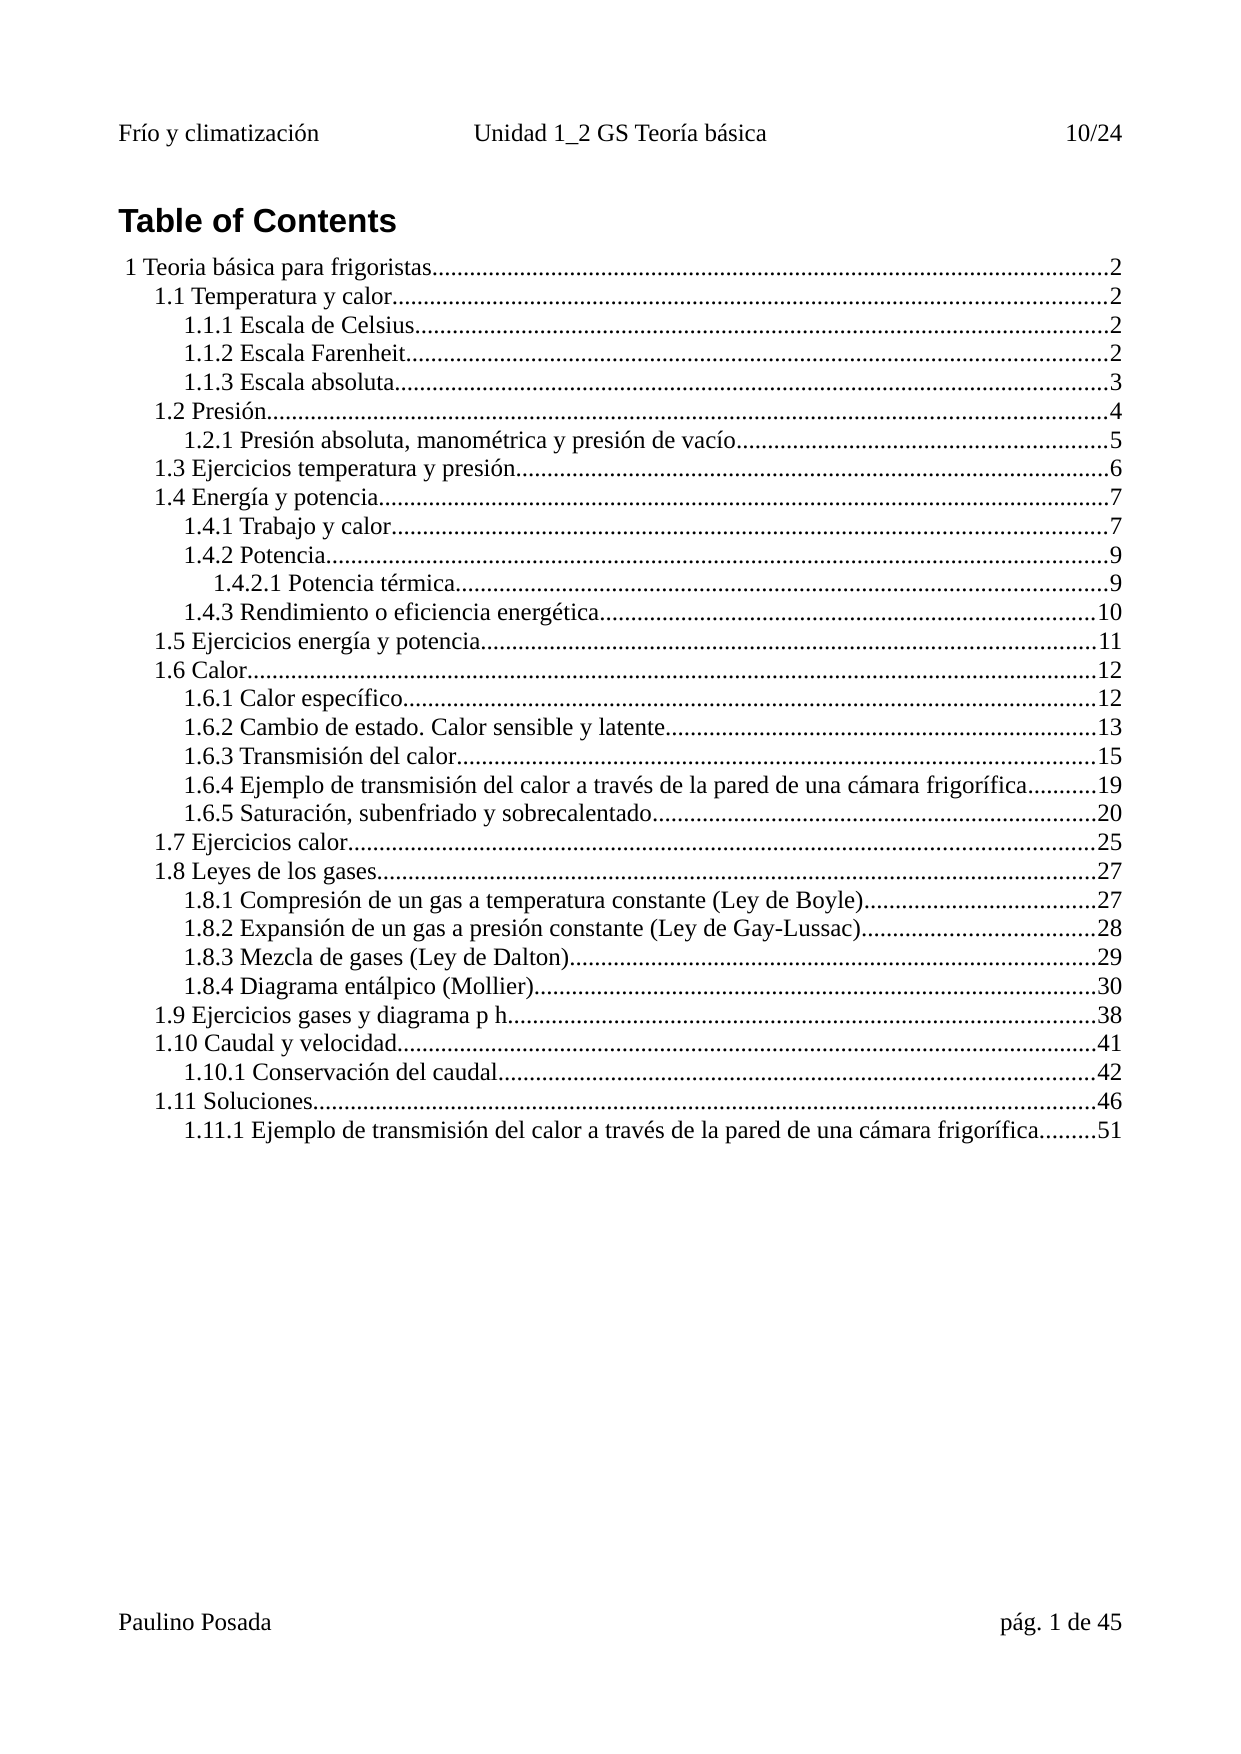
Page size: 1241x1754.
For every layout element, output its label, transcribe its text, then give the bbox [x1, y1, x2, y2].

text 1.5 Ejercicios energía y potencia 11 [148, 626, 1122, 655]
text 1.11.1 Ejemplo de transmisión del calor a través de la pared de una cámara frigorífica 51 [177, 1115, 1122, 1143]
subtitle Table of Contents [118, 201, 1122, 240]
text 1.1 Temperatura y calor 2 [148, 281, 1122, 310]
text 1.4.2.1 Potencia térmica 9 [207, 568, 1122, 597]
text 1.1.1 Escala de Celsius 2 [177, 310, 1122, 338]
text 1.4 Energía y potencia 7 [148, 482, 1122, 511]
text 1.6.2 Cambio de estado. Calor sensible y latente. 13 [177, 712, 1122, 741]
text 1.3 Ejercicios temperatura y presión 6 [148, 453, 1122, 482]
text 1.8.3 Mezcla de gases (Ley de Dalton) 29 [177, 942, 1122, 971]
text 1.11 Soluciones 46 [148, 1086, 1122, 1115]
text 1.4.1 Trabajo y calor 7 [177, 511, 1122, 540]
text 1.8.4 Diagrama entálpico (Mollier) 30 [177, 971, 1122, 1000]
text 1.4.2 Potencia 9 [177, 540, 1122, 568]
text 1.2.1 Presión absoluta, manométrica y presión de vacío 5 [177, 425, 1122, 453]
text 1.2 Presión 4 [148, 396, 1122, 425]
text 1.4.3 Rendimiento o eficiencia energética 10 [177, 597, 1122, 626]
text 1.9 Ejercicios gases y diagrama p h 38 [148, 1000, 1122, 1028]
text 1.6.1 Calor específico 12 [177, 683, 1122, 712]
text 1.7 Ejercicios calor 25 [148, 827, 1122, 856]
text 1.6.4 Ejemplo de transmisión del calor a través de la pared de una cámara frigorífica 19 [177, 770, 1122, 798]
text 1.8 Leyes de los gases 27 [148, 856, 1122, 885]
text 1.8.2 Expansión de un gas a presión constante (Ley de Gay-Lussac) 28 [177, 913, 1122, 942]
text 1.10.1 Conservación del caudal 42 [177, 1057, 1122, 1086]
text 1.1.3 Escala absoluta 3 [177, 367, 1122, 396]
text 1.6.5 Saturación, subenfriado y sobrecalentado 20 [177, 798, 1122, 827]
text 1.6 Calor 12 [148, 655, 1122, 683]
text 1.1.2 Escala Farenheit 2 [177, 338, 1122, 367]
text 1.8.1 Compresión de un gas a temperatura constante (Ley de Boyle) 27 [177, 885, 1122, 913]
text 1 Teoria básica para frigoristas 2 [118, 252, 1122, 281]
text 1.6.3 Transmisión del calor 15 [177, 741, 1122, 770]
text 1.10 Caudal y velocidad 41 [148, 1028, 1122, 1057]
